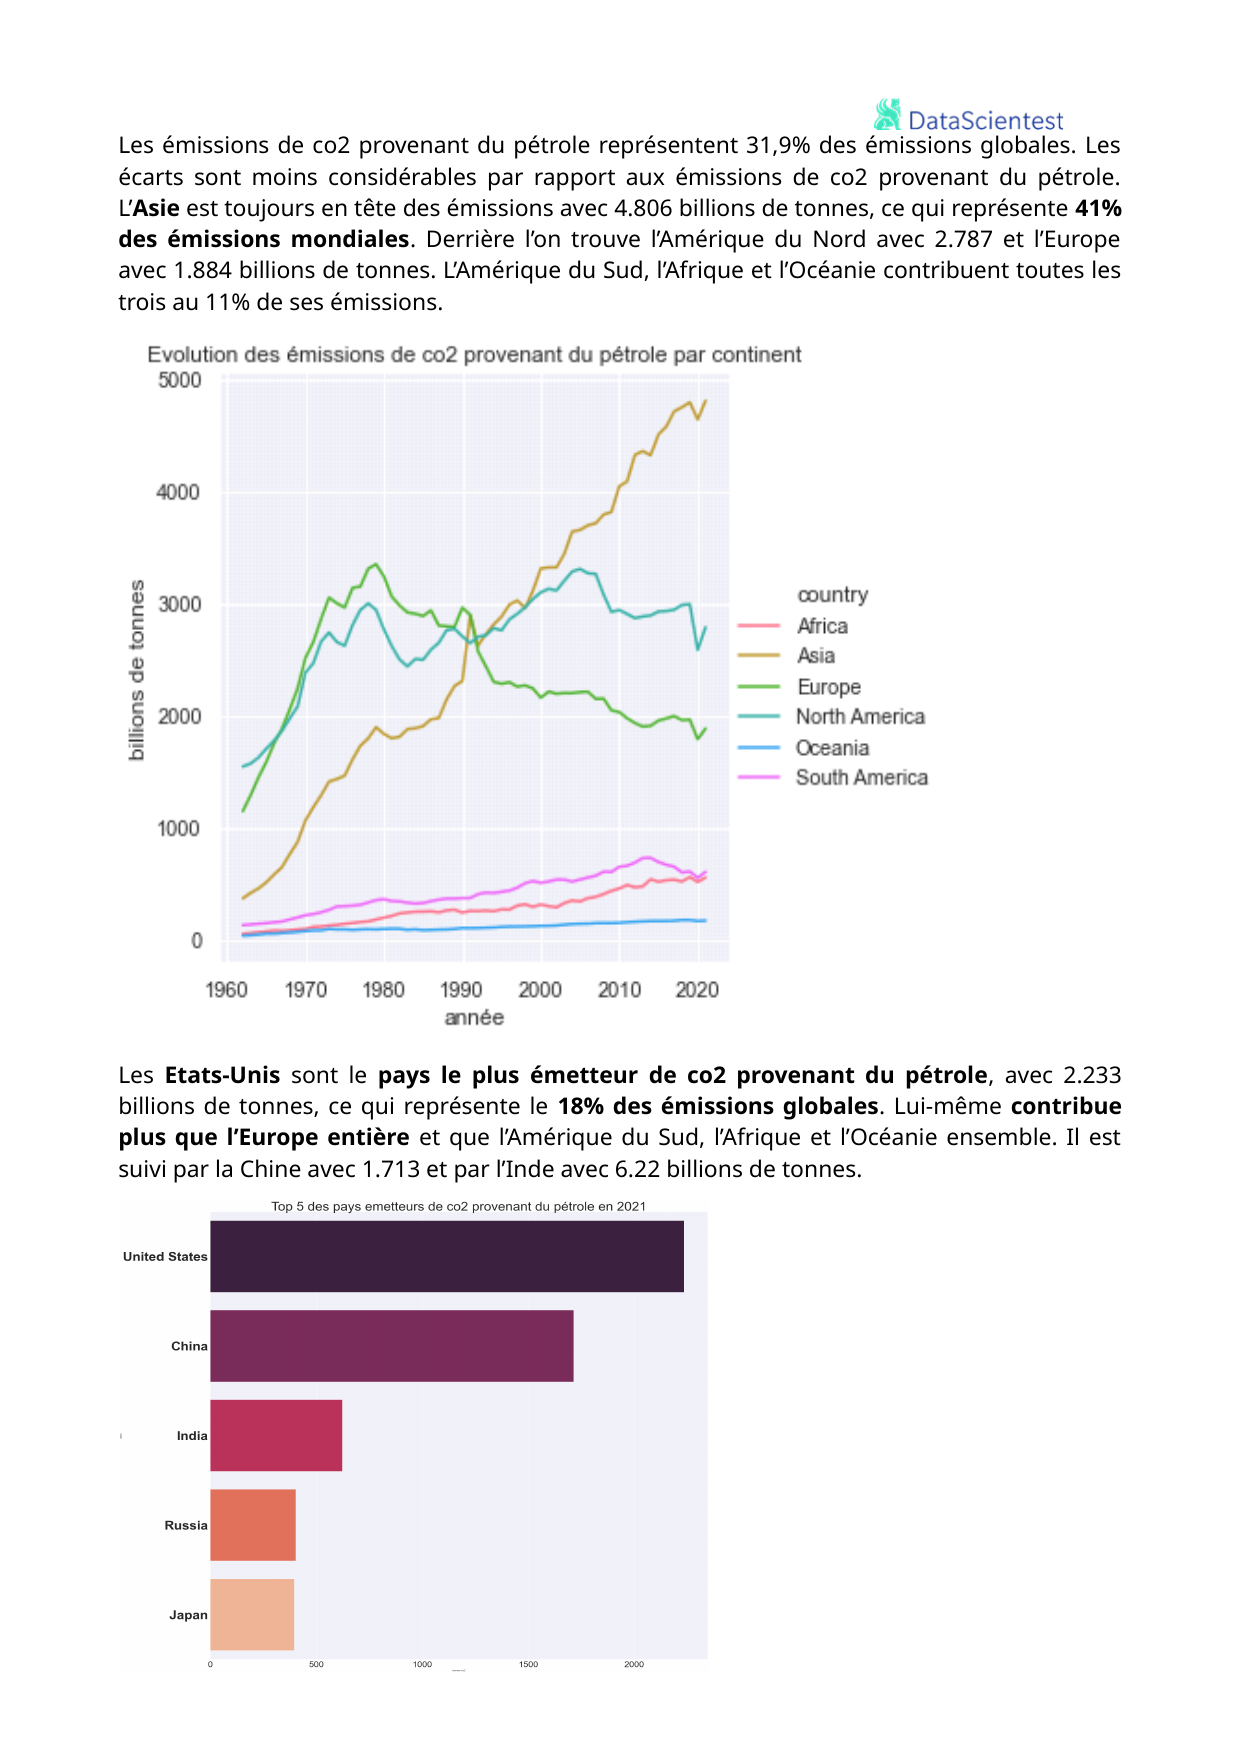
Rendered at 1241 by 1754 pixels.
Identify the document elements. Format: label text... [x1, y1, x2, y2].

text Les émissions de co2 provenant du pétrole représentent 31,9% des émissions globales. Les écarts sont moins considérables par rapport aux émissions de co2 provenant du pétrole. L’Asie est toujours en tête des émissions avec 4.806 billions de tonnes, ce qui représente 41% des émissions mondiales. Derrière l’on trouve l’Amérique du Nord avec 2.787 et l’Europe avec 1.884 billions de tonnes. L’Amérique du Sud, l’Afrique et l’Océanie contribuent toutes les trois au 11% de ses émissions. [118, 129, 1122, 317]
text Les Etats-Unis sont le pays le plus émetteur de co2 provenant du pétrole, avec 2.233 billions de tonnes, ce qui représente le 18% des émissions globales. Lui-même contribue plus que l’Europe entière et que l’Amérique du Sud, l’Afrique et l’Océanie ensemble. Il est suivi par la Chine avec 1.713 et par l’Inde avec 6.22 billions de tonnes. [118, 1059, 1122, 1184]
